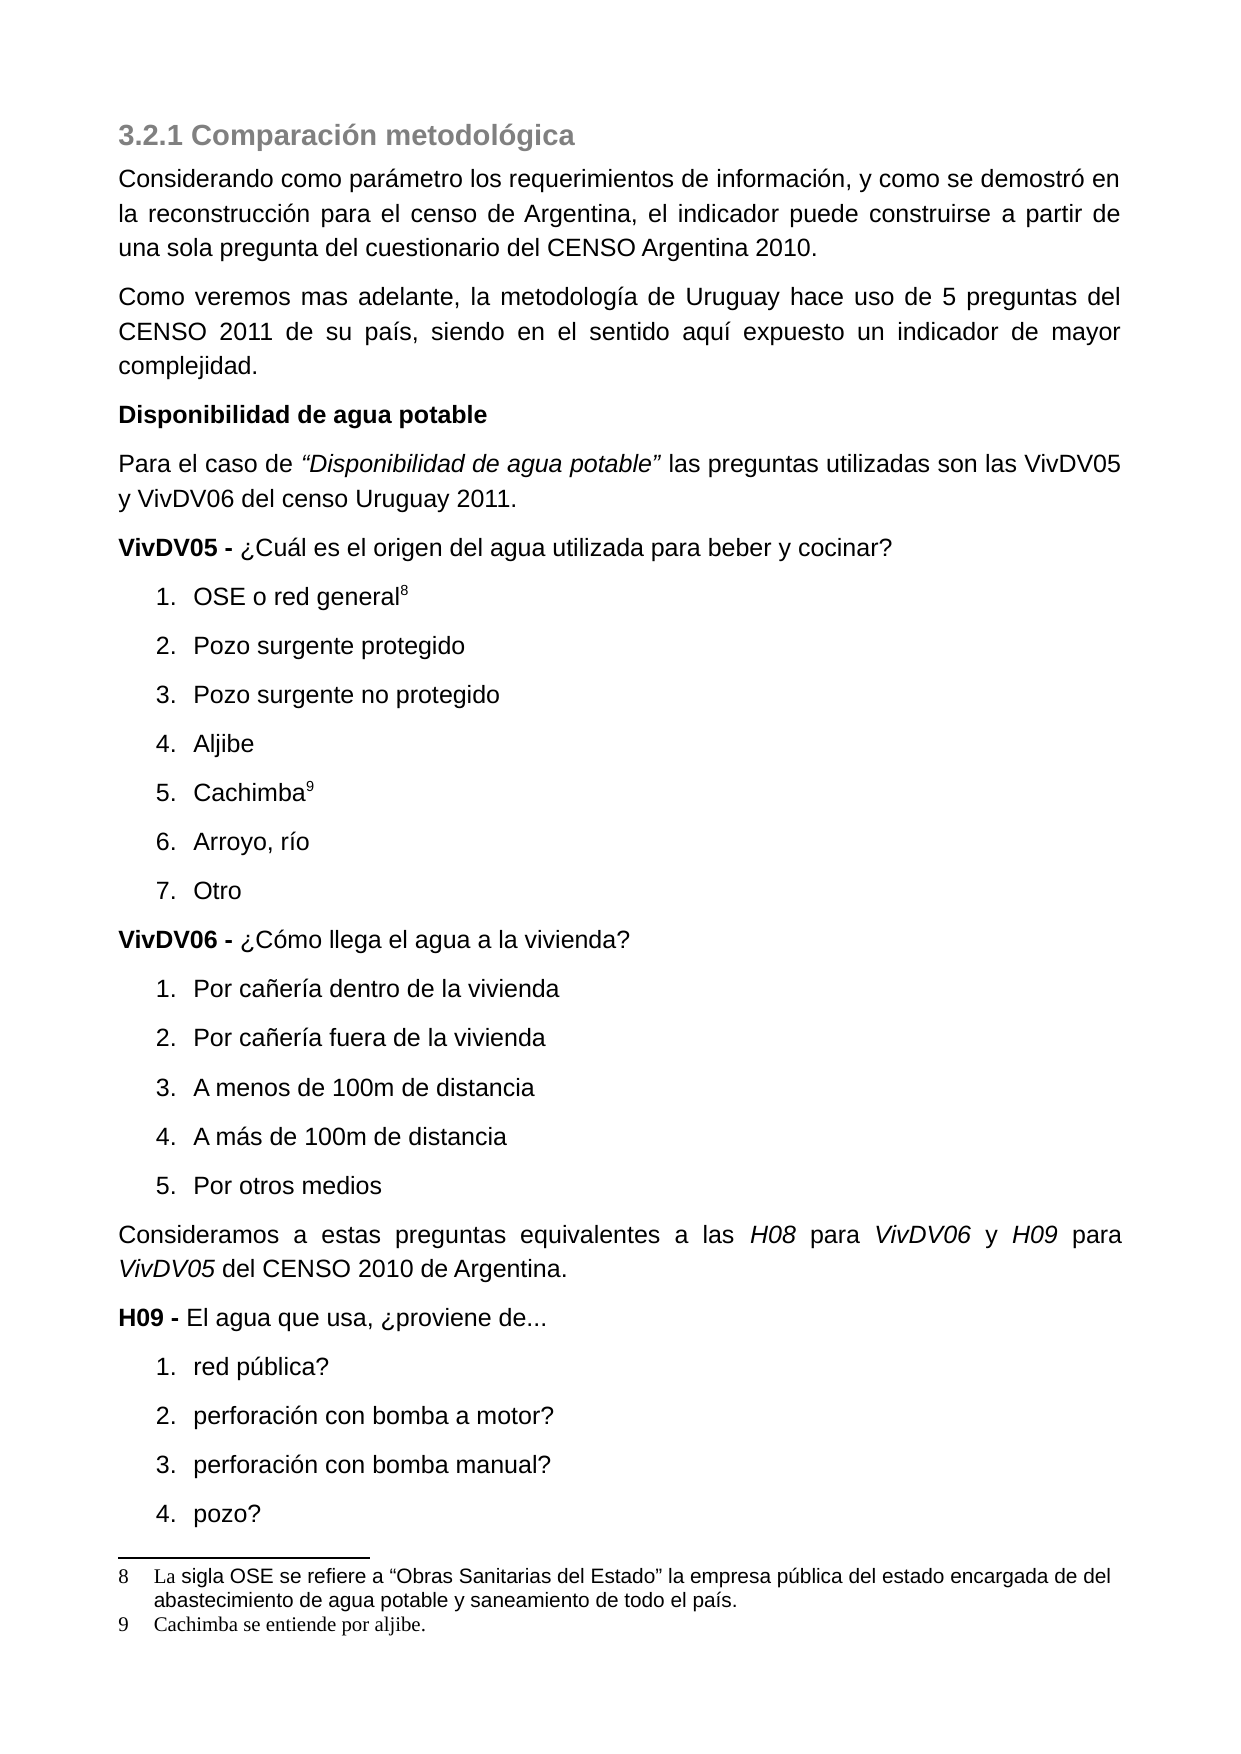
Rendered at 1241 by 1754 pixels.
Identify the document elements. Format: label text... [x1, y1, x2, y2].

list A menos de 100m de distancia [156, 1072, 1122, 1101]
list Cachimba [156, 778, 1122, 807]
subtitle 3.2.1 Comparación metodológica [118, 118, 1122, 152]
text VivDV05 - ¿Cuál es el origen del agua utilizada para beber y cocinar? [118, 533, 1122, 562]
text Considerando como parámetro los requerimientos de información, y como se demostró en la reconstrucción para el censo de Argentina, el indicador puede construirse a partir de una sola pregunta del cuestionario del CENSO Argentina 2010. [118, 164, 1122, 262]
text VivDV06 - ¿Cómo llega el agua a la vivienda? [118, 925, 1122, 954]
list A más de 100m de distancia [156, 1122, 1122, 1150]
text Para el caso de “Disponibilidad de agua potable” las preguntas utilizadas son las VivDV05 y VivDV06 del censo Uruguay 2011. [118, 449, 1122, 512]
list OSE o red general [156, 582, 1122, 611]
list Cachimba se entiende por aljibe. [118, 1612, 1122, 1636]
list Pozo surgente protegido [156, 631, 1122, 660]
list perforación con bomba manual? [156, 1450, 1122, 1479]
list Arroyo, río [156, 827, 1122, 856]
text Consideramos a estas preguntas equivalentes a las H08 para VivDV06 y H09 para VivDV05 del CENSO 2010 de Argentina. [118, 1220, 1122, 1283]
list Por cañería fuera de la vivienda [156, 1023, 1122, 1052]
text Disponibilidad de agua potable [118, 400, 1122, 429]
text H09 - El agua que usa, ¿proviene de... [118, 1303, 1122, 1332]
list red pública? [156, 1352, 1122, 1381]
list Por otros medios [156, 1171, 1122, 1199]
list pozo? [156, 1499, 1122, 1528]
list perforación con bomba a motor? [156, 1401, 1122, 1430]
list La sigla OSE se refiere a “Obras Sanitarias del Estado” la empresa pública del estado encargada de del abastecimiento de agua potable y saneamiento de todo el país. [118, 1564, 1122, 1612]
text Como veremos mas adelante, la metodología de Uruguay hace uso de 5 preguntas del CENSO 2011 de su país, siendo en el sentido aquí expuesto un indicador de mayor complejidad. [118, 282, 1122, 380]
list Por cañería dentro de la vivienda [156, 974, 1122, 1003]
list Otro [156, 876, 1122, 905]
list Aljibe [156, 729, 1122, 758]
list Pozo surgente no protegido [156, 680, 1122, 709]
